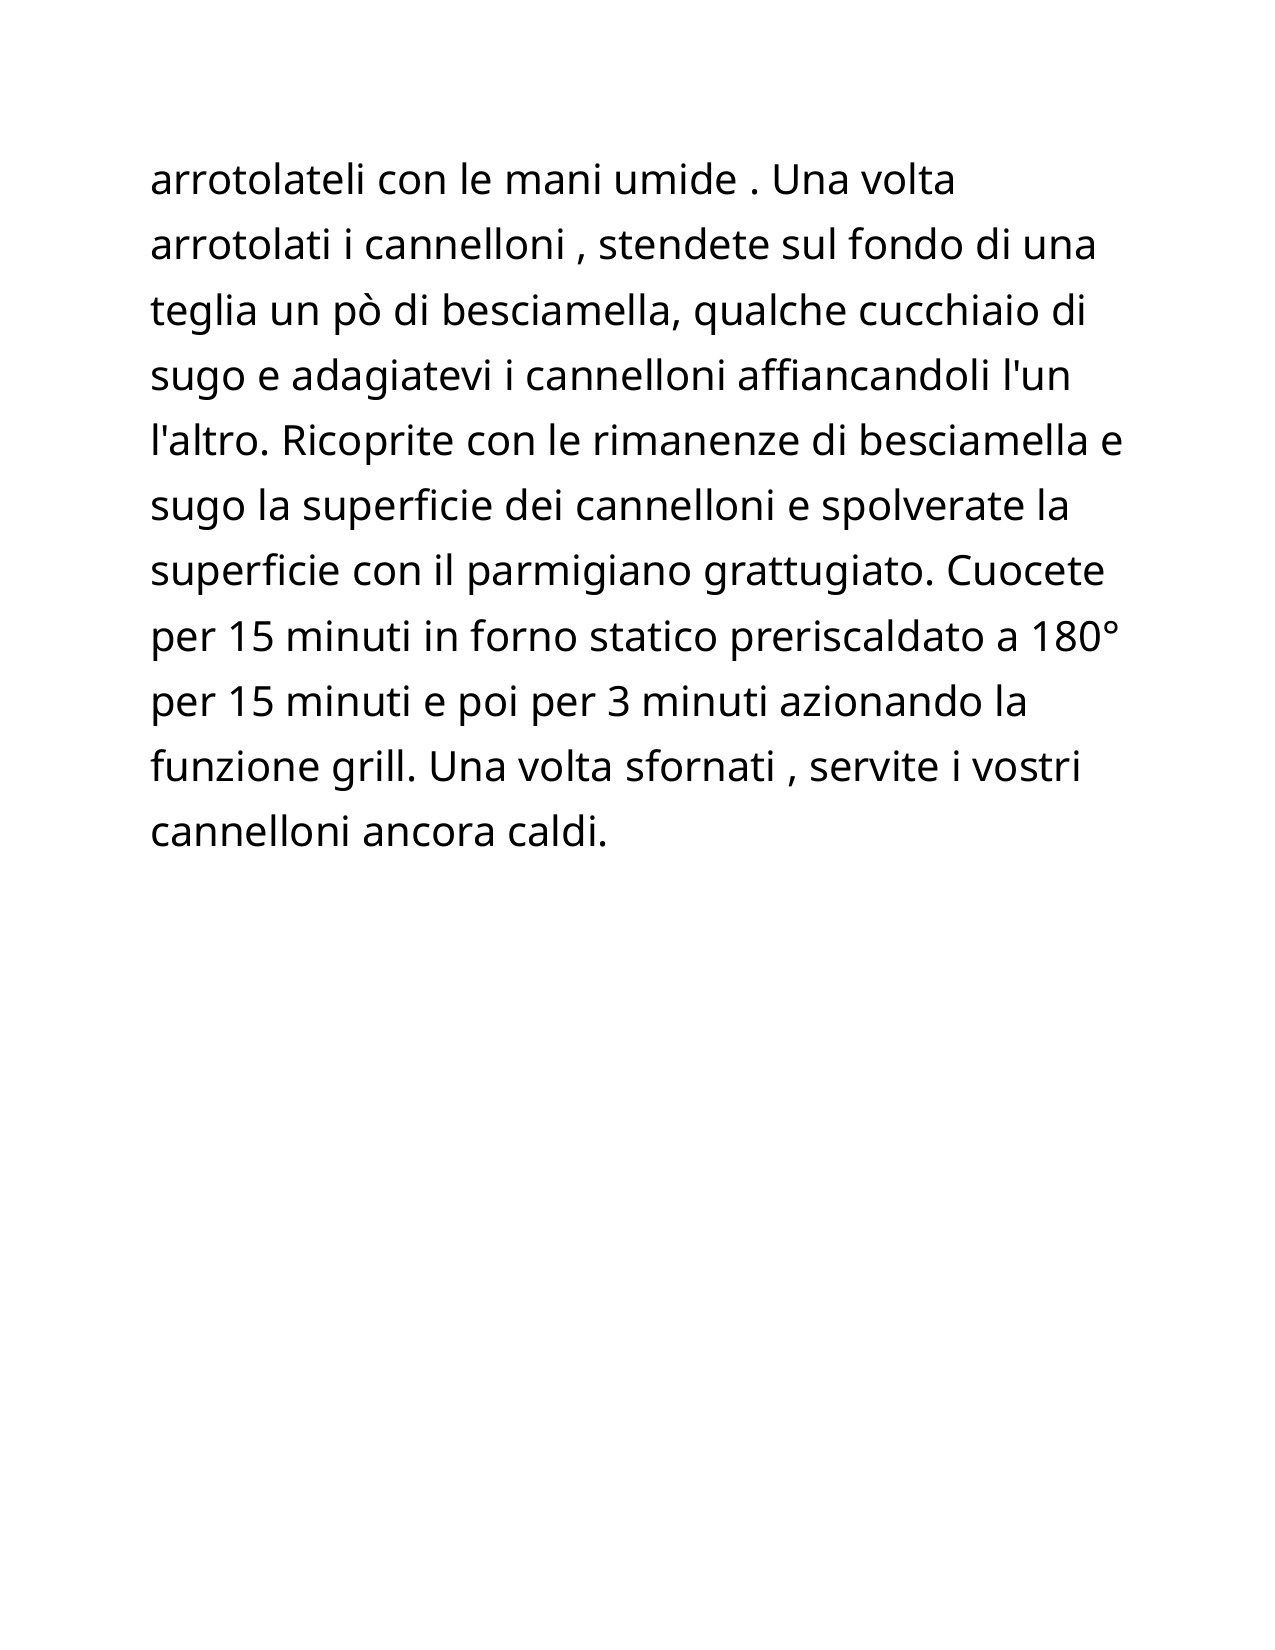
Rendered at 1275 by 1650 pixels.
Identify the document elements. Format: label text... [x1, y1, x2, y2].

text arrotolateli con le mani umide . Una volta arrotolati i cannelloni , stendete sul fondo di una teglia un pò di besciamella, qualche cucchiaio di sugo e adagiatevi i cannelloni affiancandoli l'un l'altro. Ricoprite con le rimanenze di besciamella e sugo la superficie dei cannelloni e spolverate la superficie con il parmigiano grattugiato. Cuocete per 15 minuti in forno statico preriscaldato a 180° per 15 minuti e poi per 3 minuti azionando la funzione grill. Una volta sfornati , servite i vostri cannelloni ancora caldi. [150, 150, 1125, 859]
